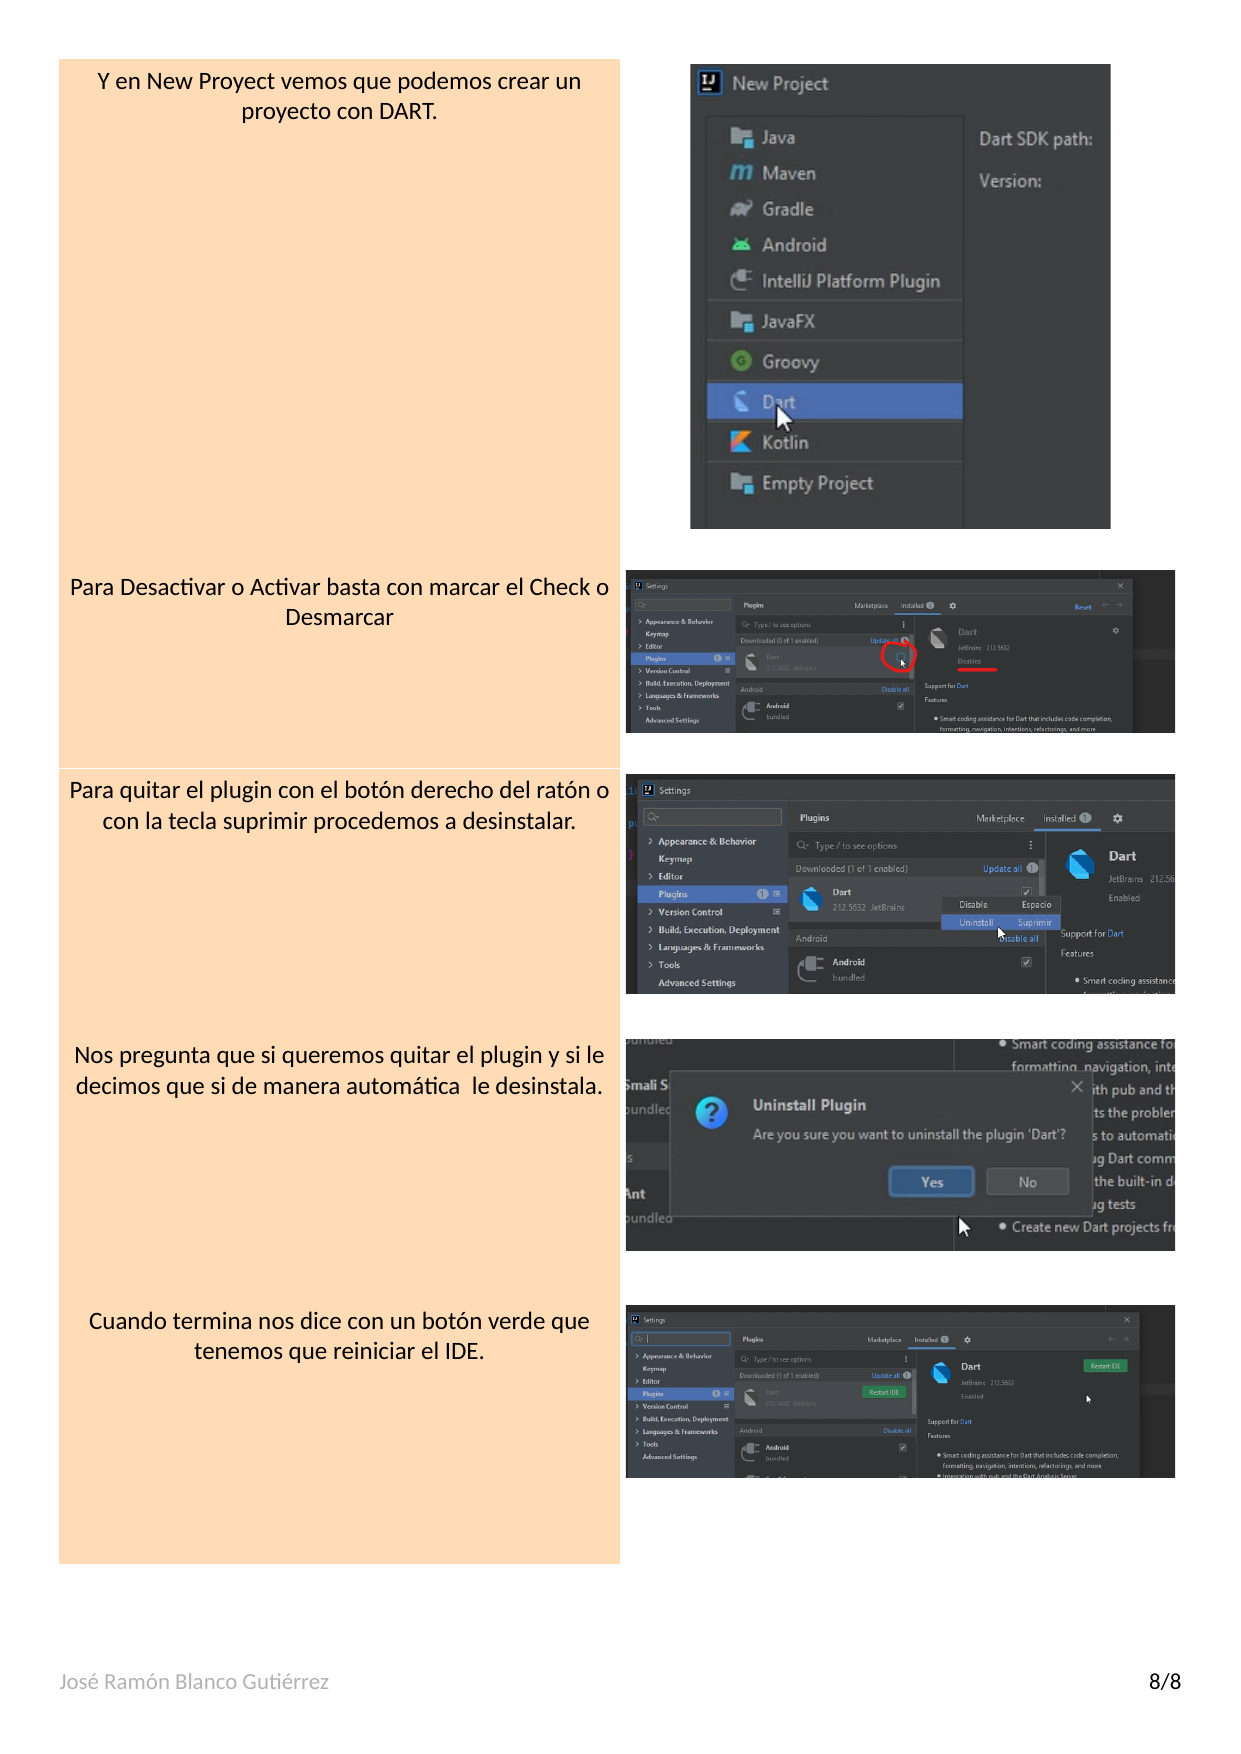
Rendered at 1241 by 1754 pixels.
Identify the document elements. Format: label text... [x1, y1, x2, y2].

table_cell [620, 565, 1181, 768]
picture [690, 64, 1111, 529]
picture [625, 774, 1176, 994]
table_cell Para Desactivar o Activar basta con marcar el Check o Desmarcar [59, 565, 620, 768]
picture [625, 570, 1176, 733]
picture [625, 1305, 1176, 1478]
table_cell Para quitar el plugin con el botón derecho del ratón o con la tecla suprimir procedemos a desinstalar. [59, 769, 620, 1034]
table_cell [620, 59, 1181, 565]
table_cell [620, 1299, 1181, 1564]
table_cell Cuando termina nos dice con un botón verde que tenemos que reiniciar el IDE. [59, 1299, 620, 1564]
table_cell Nos pregunta que si queremos quitar el plugin y si le decimos que si de manera automática le desinstala. [59, 1034, 620, 1299]
picture [625, 1039, 1176, 1251]
table_cell [620, 1034, 1181, 1299]
table_cell Y en New Proyect vemos que podemos crear un proyecto con DART. [59, 59, 620, 565]
table_cell [620, 769, 1181, 1034]
